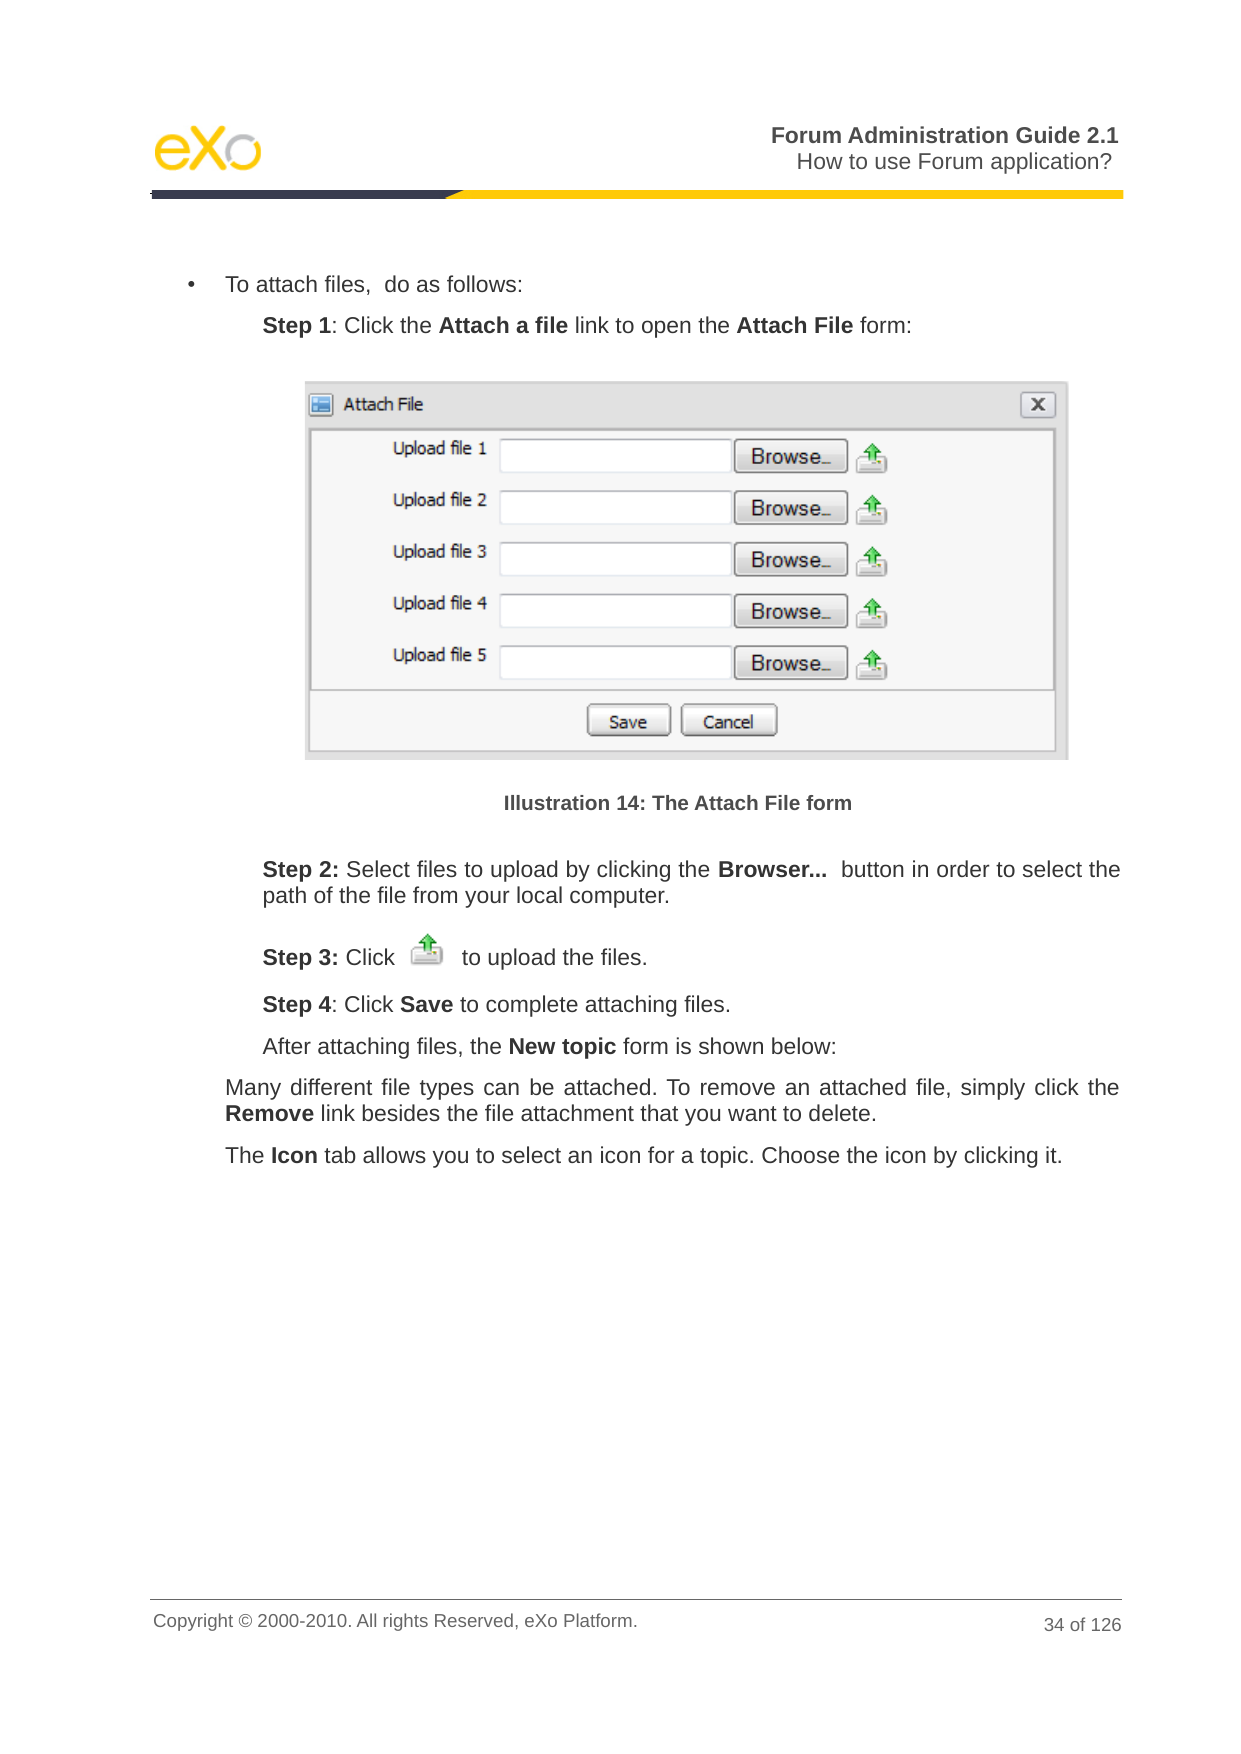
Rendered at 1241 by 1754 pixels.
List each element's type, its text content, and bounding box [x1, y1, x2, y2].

list Illustration 15: The Attach File form [287, 436, 1069, 815]
picture [304, 381, 1069, 760]
list Step 1: Click the Attach a file link to open the Attach File form: [225, 312, 1122, 338]
list Step 2: Select files to upload by clicking the Browser... button in order to select the path of the file from your local computer. [225, 856, 1122, 909]
list After attaching files, the New topic form is shown below: [225, 1033, 1122, 1059]
list The Icon tab allows you to select an icon for a topic. Choose the icon by clicking it. [187, 1142, 1122, 1168]
list Step 4: Click Save to complete attaching files. [225, 991, 1122, 1018]
picture [155, 125, 262, 171]
picture [408, 931, 448, 969]
list Many different file types can be attached. To remove an attached file, simply click the Remove link besides the file attachment that you want to delete. [187, 1074, 1122, 1127]
list To attach files, do as follows: [187, 271, 1122, 297]
picture [151, 190, 1124, 199]
list Step 3: Click to upload the files. [225, 924, 1122, 976]
